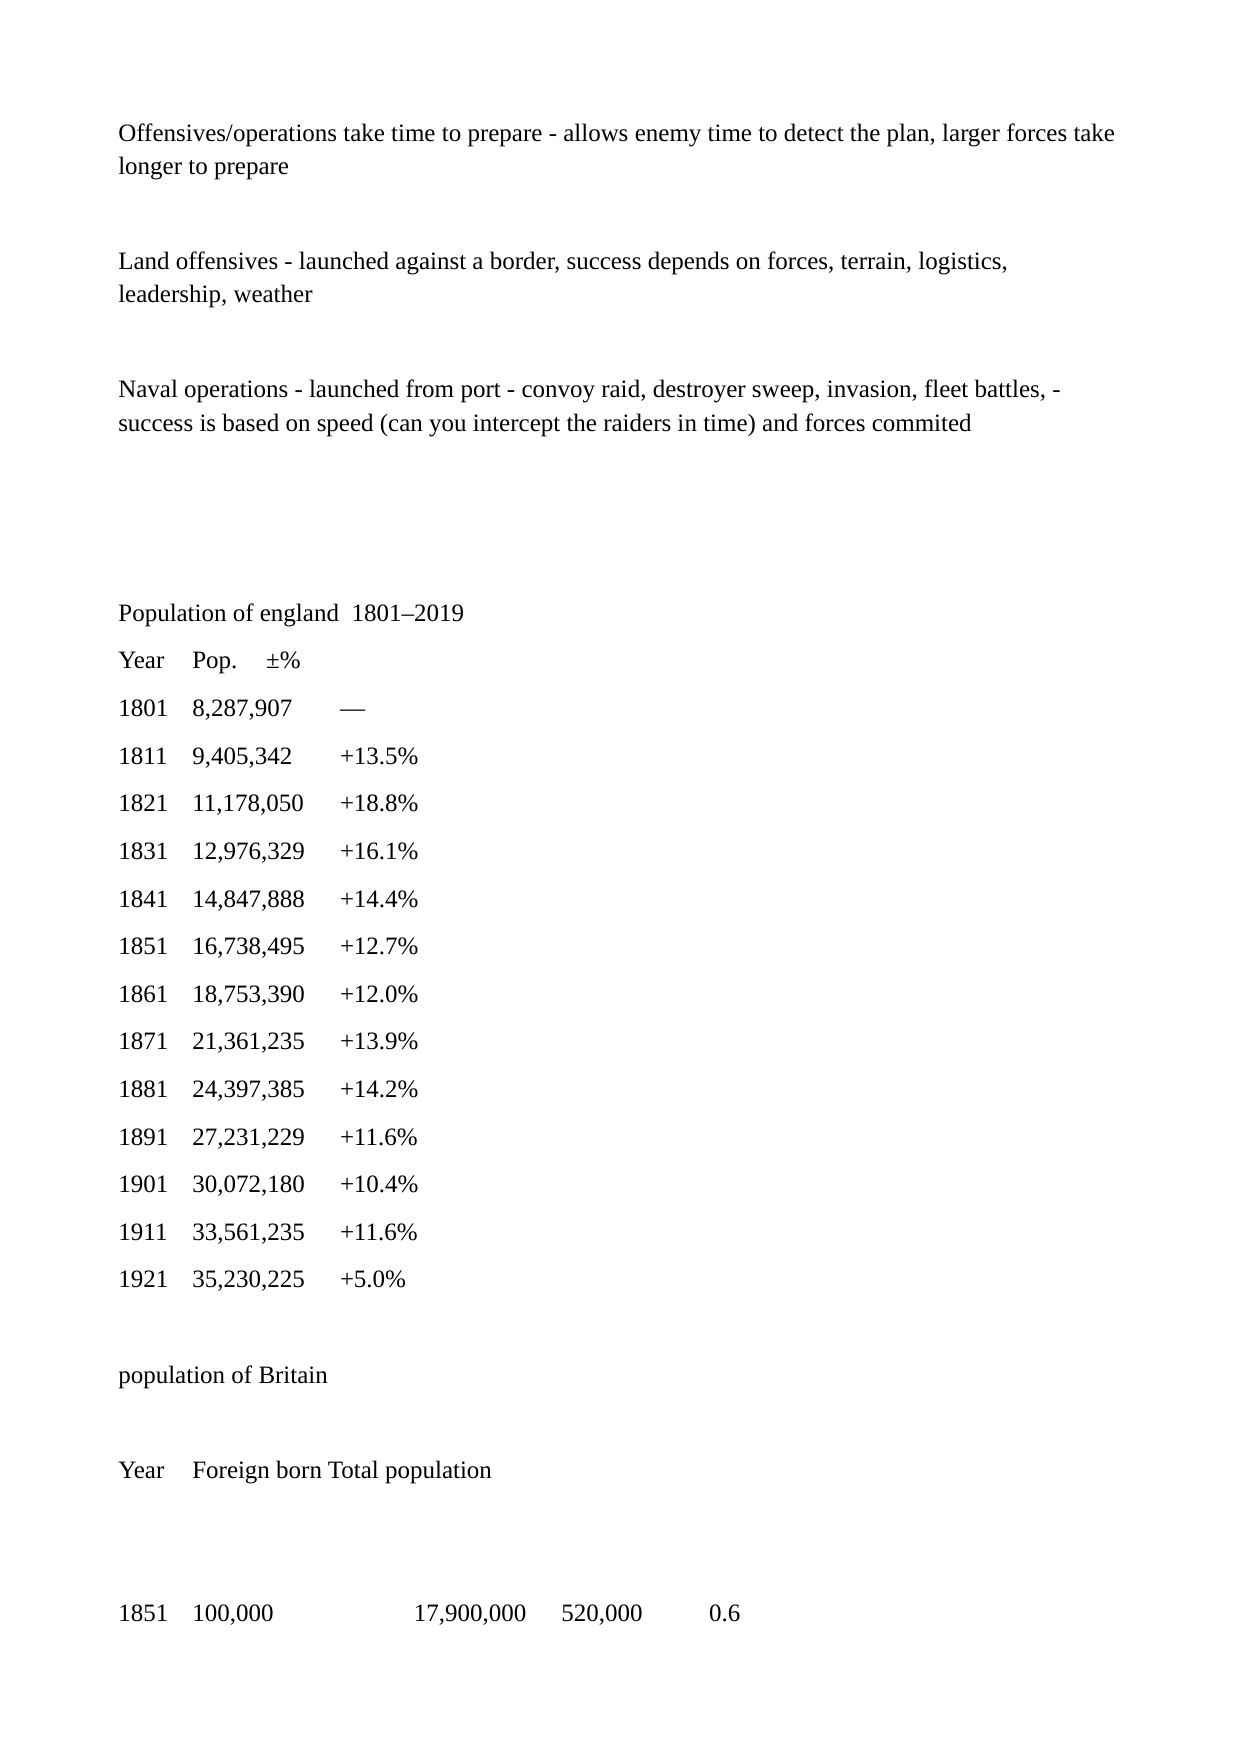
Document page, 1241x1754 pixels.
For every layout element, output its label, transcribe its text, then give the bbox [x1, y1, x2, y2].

text 1861 18,753,390 +12.0% [118, 979, 1122, 1008]
text Year Foreign born Total population [118, 1455, 1122, 1484]
text 1891 27,231,229 +11.6% [118, 1122, 1122, 1150]
text 1841 14,847,888 +14.4% [118, 884, 1122, 912]
text 1831 12,976,329 +16.1% [118, 836, 1122, 865]
text 1811 9,405,342 +13.5% [118, 741, 1122, 769]
text Naval operations - launched from port - convoy raid, destroyer sweep, invasion, fleet battles, - success is based on speed (can you intercept the raiders in time) and forces commited [118, 374, 1122, 436]
text 1901 30,072,180 +10.4% [118, 1169, 1122, 1198]
text population of Britain [118, 1360, 1122, 1388]
text Offensives/operations take time to prepare - allows enemy time to detect the plan, larger forces take longer to prepare [118, 118, 1122, 180]
text 1801 8,287,907 — [118, 693, 1122, 722]
text 1851 16,738,495 +12.7% [118, 931, 1122, 960]
text 1881 24,397,385 +14.2% [118, 1074, 1122, 1103]
text 1821 11,178,050 +18.8% [118, 788, 1122, 817]
text 1871 21,361,235 +13.9% [118, 1026, 1122, 1055]
text Population of england 1801–2019 [118, 598, 1122, 627]
text Land offensives - launched against a border, success depends on forces, terrain, logistics, leadership, weather [118, 246, 1122, 308]
text 1911 33,561,235 +11.6% [118, 1217, 1122, 1246]
text 1921 35,230,225 +5.0% [118, 1264, 1122, 1293]
text Year Pop. ±% [118, 646, 1122, 674]
text 1851 100,000 17,900,000 520,000 0.6 [118, 1598, 1122, 1626]
